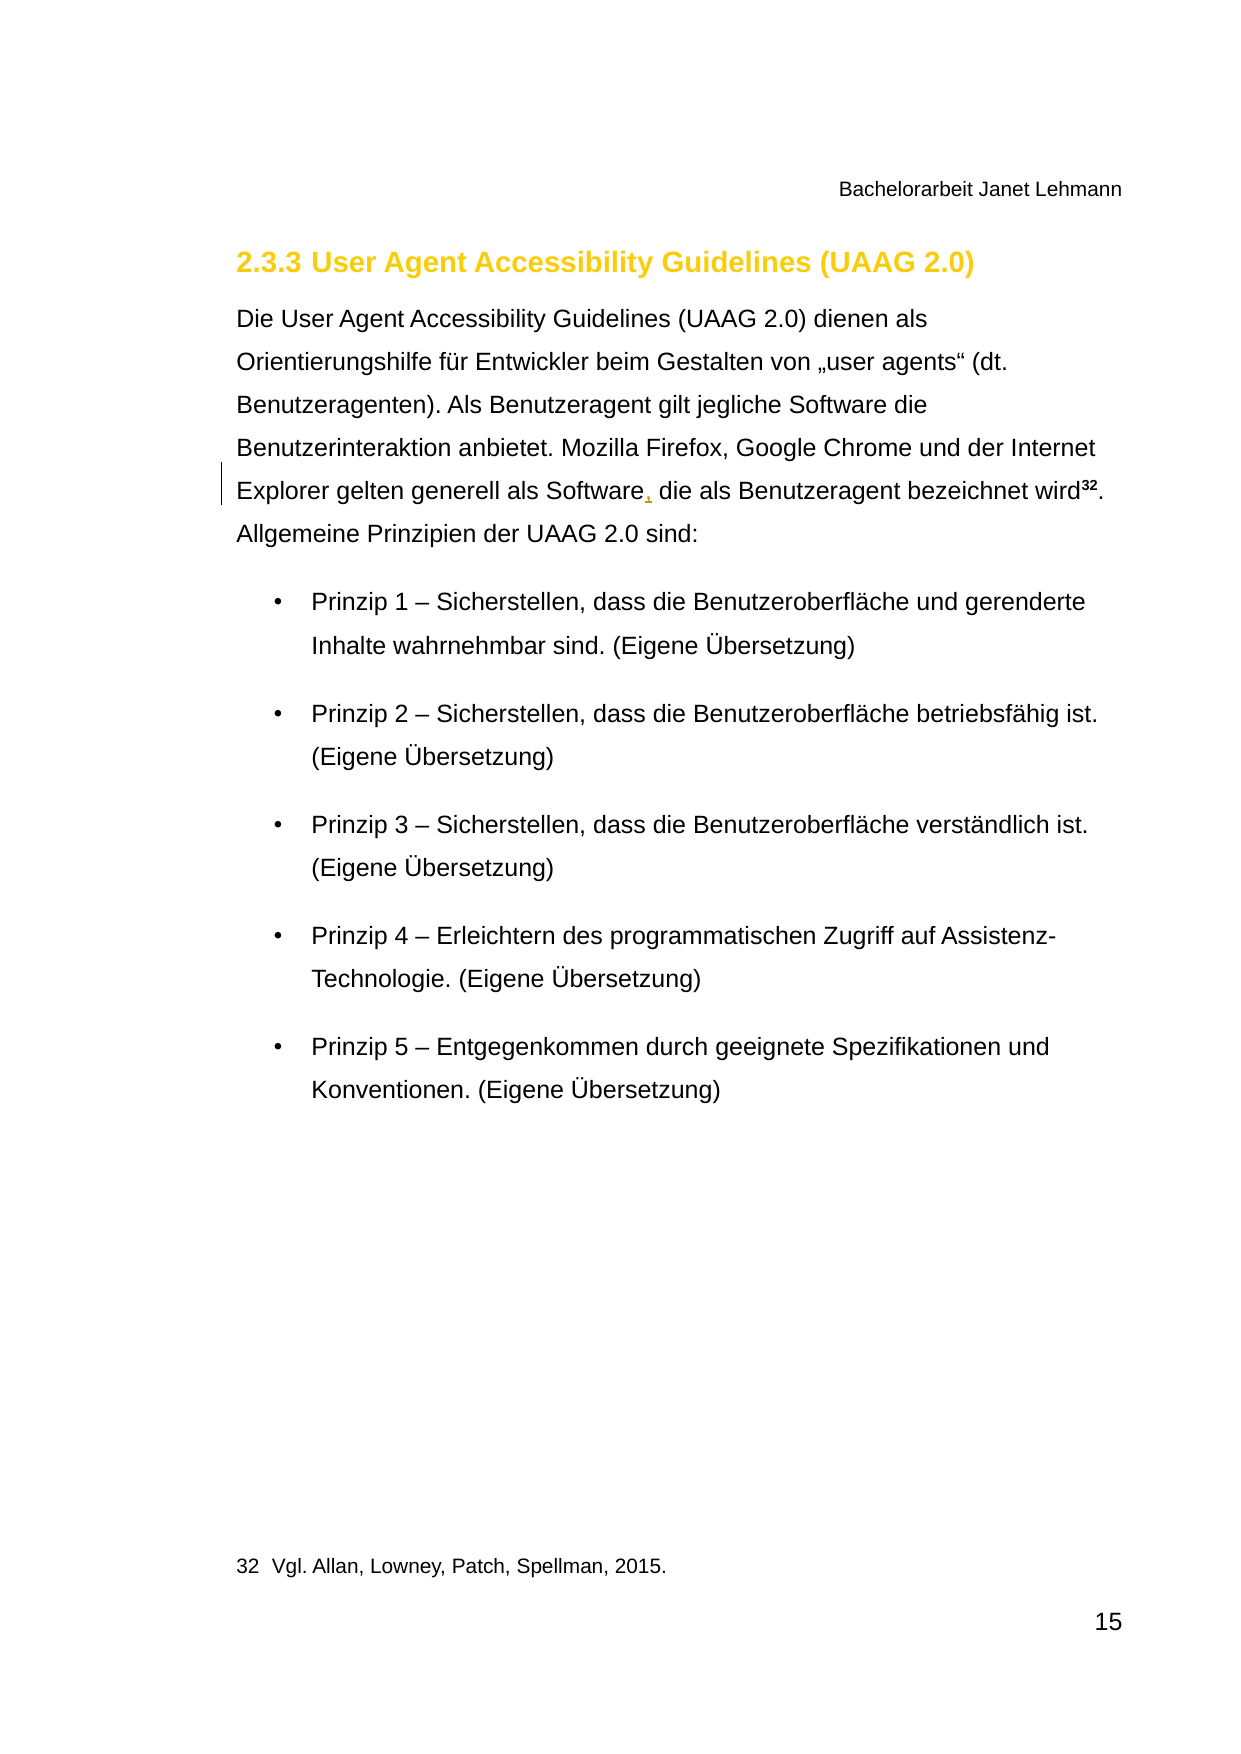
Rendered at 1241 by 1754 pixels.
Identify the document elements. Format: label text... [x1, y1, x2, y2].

subtitle User Agent Accessibility Guidelines (UAAG 2.0) [236, 245, 1122, 279]
list Prinzip 1 – Sicherstellen, dass die Benutzeroberfläche und gerenderte Inhalte wahrnehmbar sind. (Eigene Übersetzung) [274, 587, 1122, 659]
list Prinzip 3 – Sicherstellen, dass die Benutzeroberfläche verständlich ist. (Eigene Übersetzung) [274, 810, 1122, 882]
list Prinzip 4 – Erleichtern des programmatischen Zugriff auf Assistenz-Technologie. (Eigene Übersetzung) [274, 921, 1122, 993]
list Prinzip 5 – Entgegenkommen durch geeignete Spezifikationen und Konventionen. (Eigene Übersetzung) [274, 1032, 1122, 1104]
text Vgl. Allan, Lowney, Patch, Spellman, 2015. [236, 1554, 1122, 1578]
list Prinzip 2 – Sicherstellen, dass die Benutzeroberfläche betriebsfähig ist. (Eigene Übersetzung) [274, 698, 1122, 771]
text Die User Agent Accessibility Guidelines (UAAG 2.0) dienen als Orientierungshilfe für Entwickler beim Gestalten von „user agents“ (dt. Benutzeragenten). Als Benutzeragent gilt jegliche Software die Benutzerinteraktion anbietet. Mozilla Firefox, Google Chrome und der Internet Explorer gelten generell als Software, die als Benutzeragent bezeichnet wird. Allgemeine Prinzipien der UAAG 2.0 sind: [236, 304, 1122, 548]
